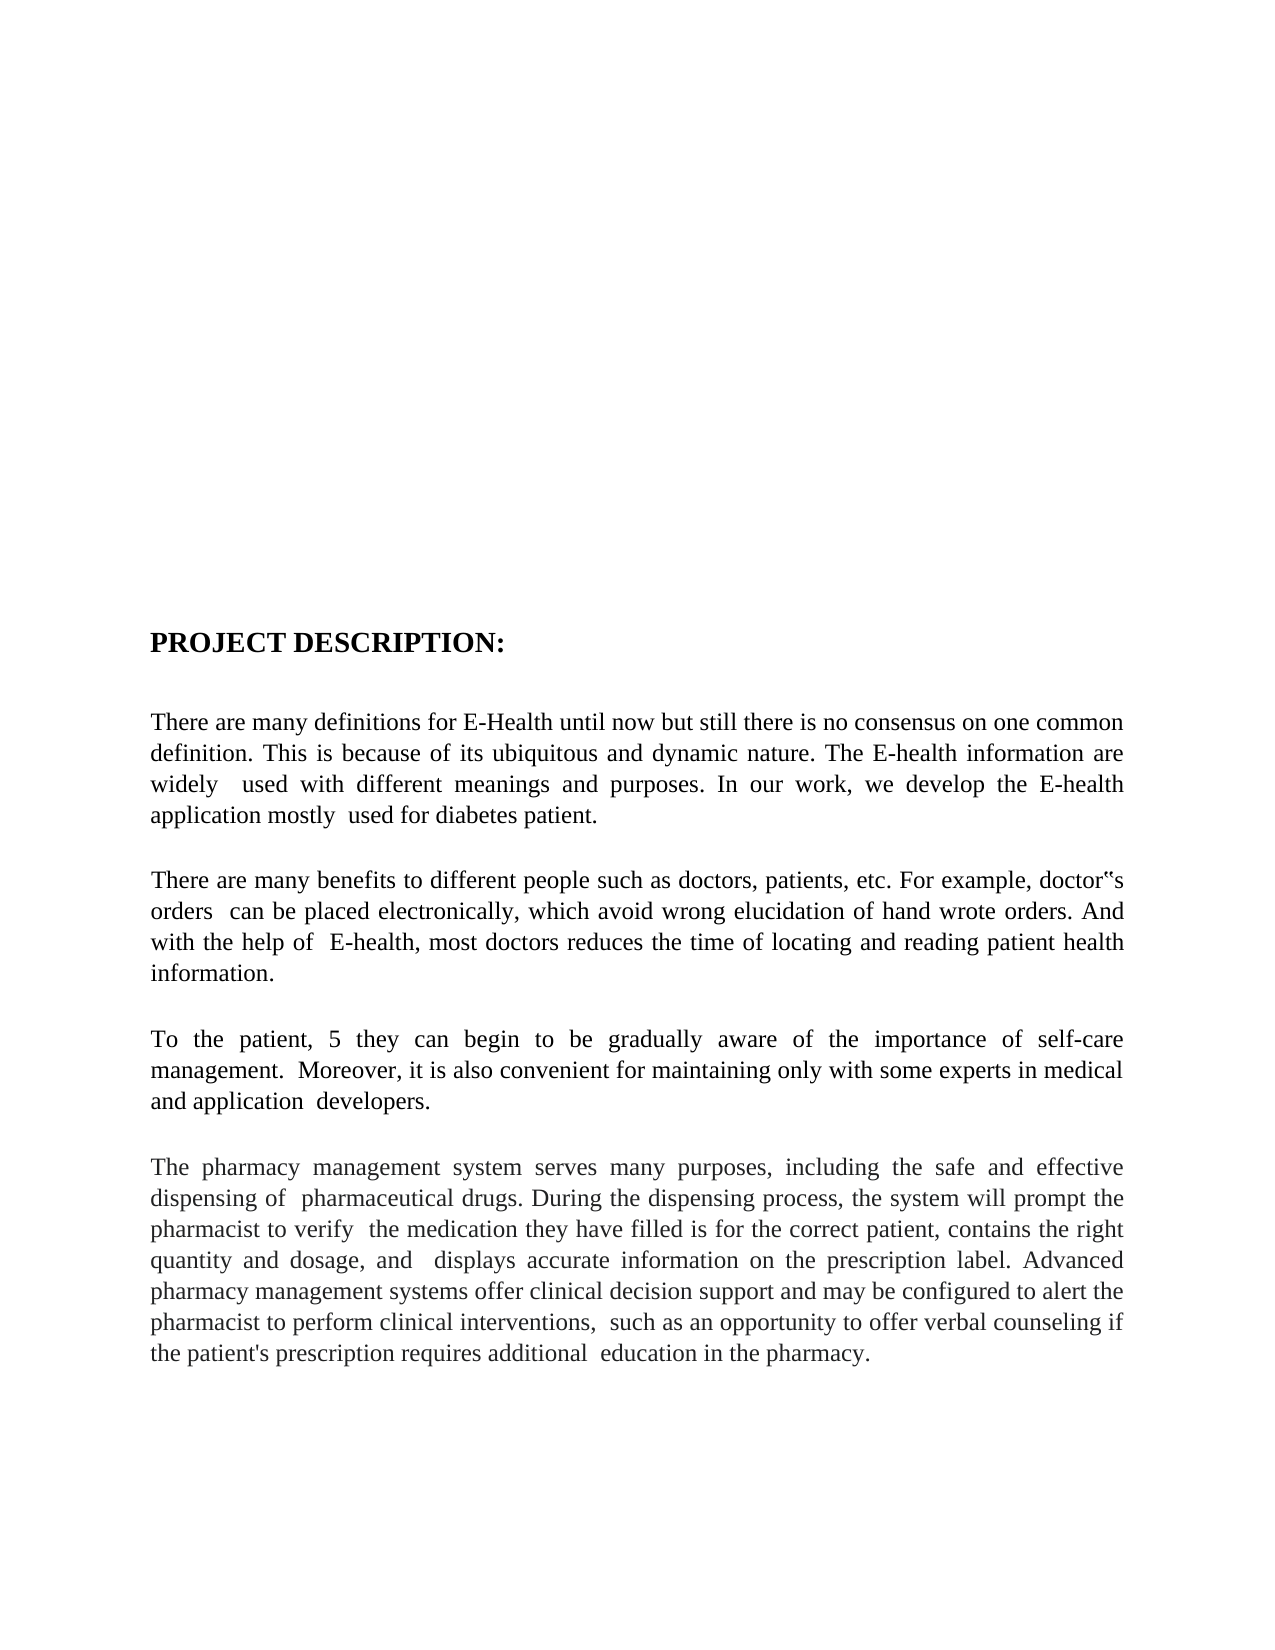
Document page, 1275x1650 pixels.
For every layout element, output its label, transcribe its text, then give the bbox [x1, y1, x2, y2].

text There are many benefits to different people such as doctors, patients, etc. For example, doctor‟s orders can be placed electronically, which avoid wrong elucidation of hand wrote orders. And with the help of E-health, most doctors reduces the time of locating and reading patient health information. [150, 865, 1125, 987]
text To the patient, 5 they can begin to be gradually aware of the importance of self-care management. Moreover, it is also convenient for maintaining only with some experts in medical and application developers. [150, 1024, 1125, 1115]
text There are many definitions for E-Health until now but still there is no consensus on one common definition. This is because of its ubiquitous and dynamic nature. The E-health information are widely used with different meanings and purposes. In our work, we develop the E-health application mostly used for diabetes patient. [150, 707, 1125, 828]
text PROJECT DESCRIPTION: [150, 625, 1125, 658]
text The pharmacy management system serves many purposes, including the safe and effective dispensing of pharmaceutical drugs. During the dispensing process, the system will prompt the pharmacist to verify the medication they have filled is for the correct patient, contains the right quantity and dosage, and displays accurate information on the prescription label. Advanced pharmacy management systems offer clinical decision support and may be configured to alert the pharmacist to perform clinical interventions, such as an opportunity to offer verbal counseling if the patient's prescription requires additional education in the pharmacy. [150, 1152, 1125, 1367]
